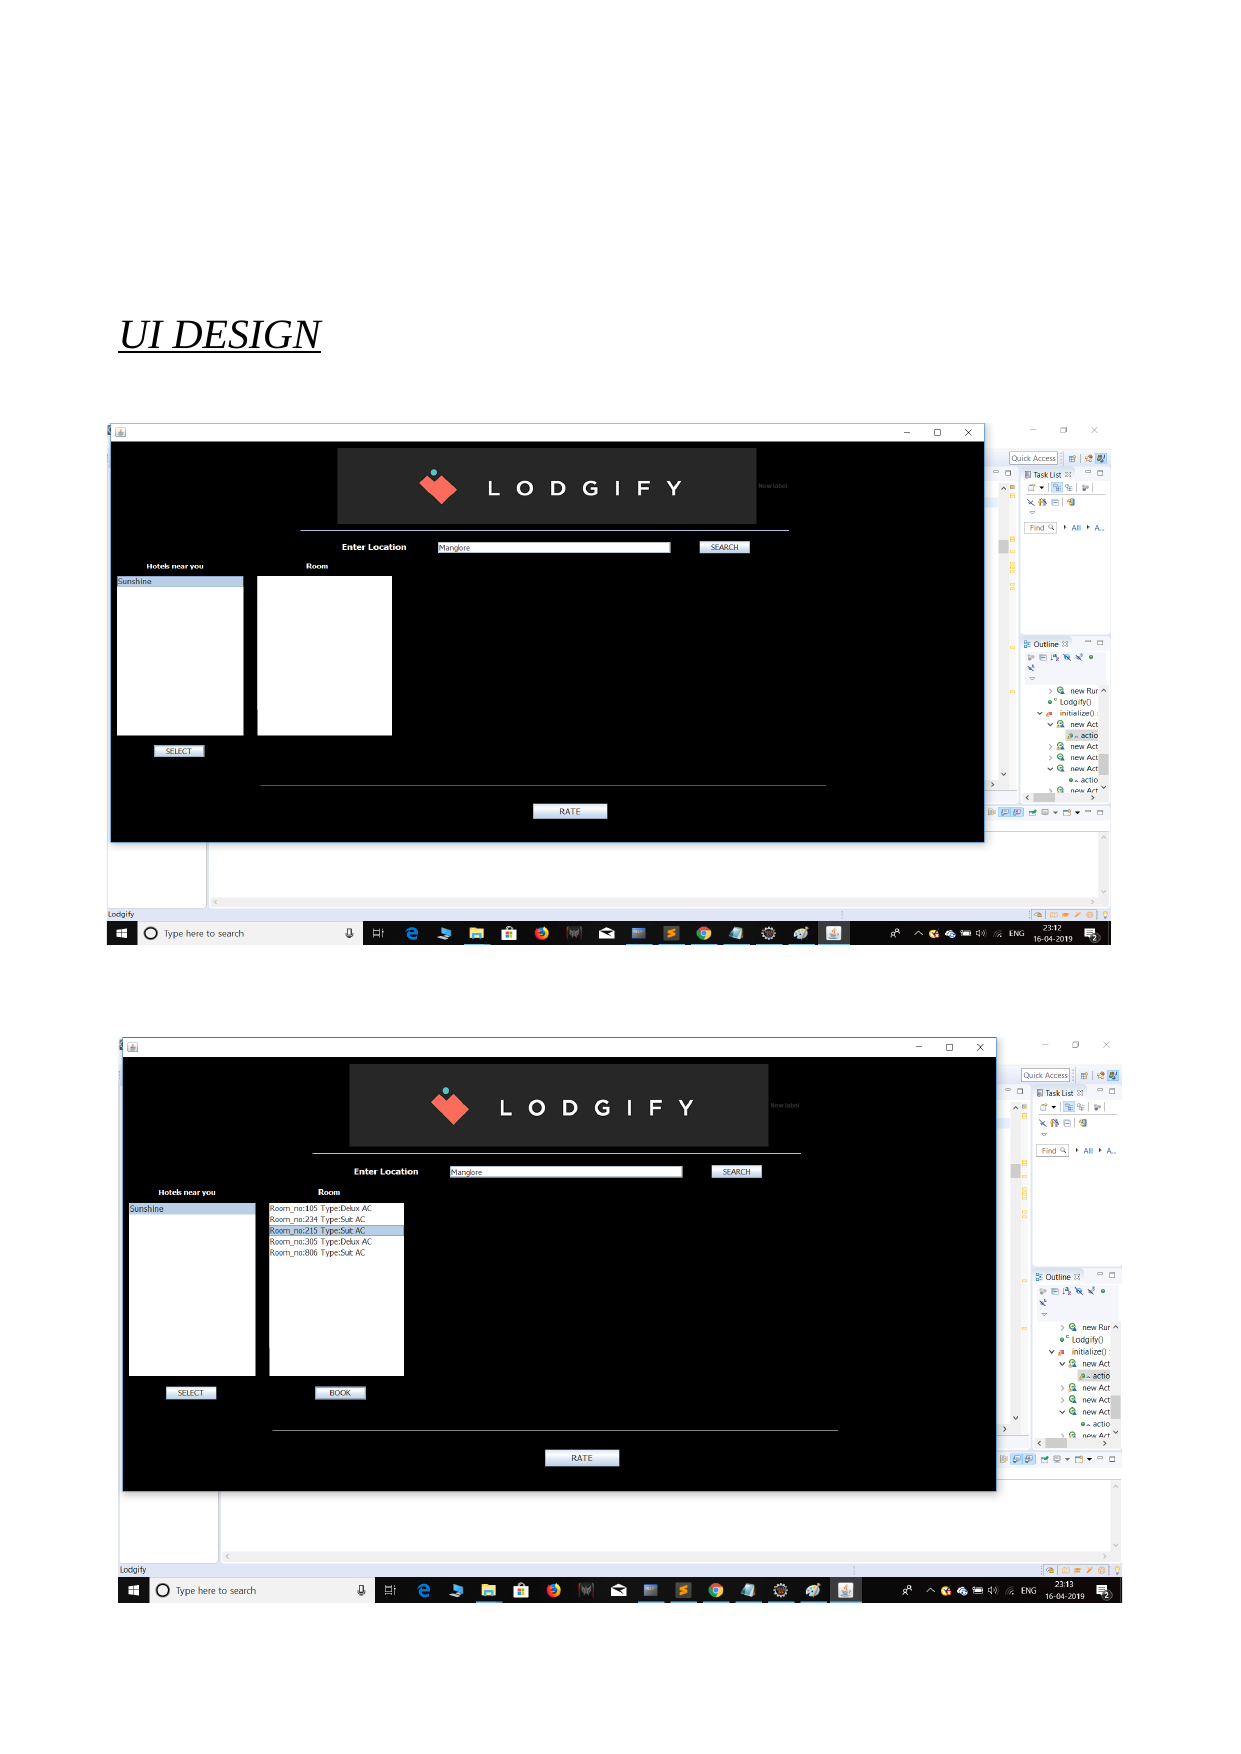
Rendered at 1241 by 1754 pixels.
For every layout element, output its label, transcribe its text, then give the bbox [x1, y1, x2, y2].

picture [118, 1037, 1123, 1603]
picture [106, 423, 1111, 945]
text UI DESIGN [118, 310, 1122, 358]
